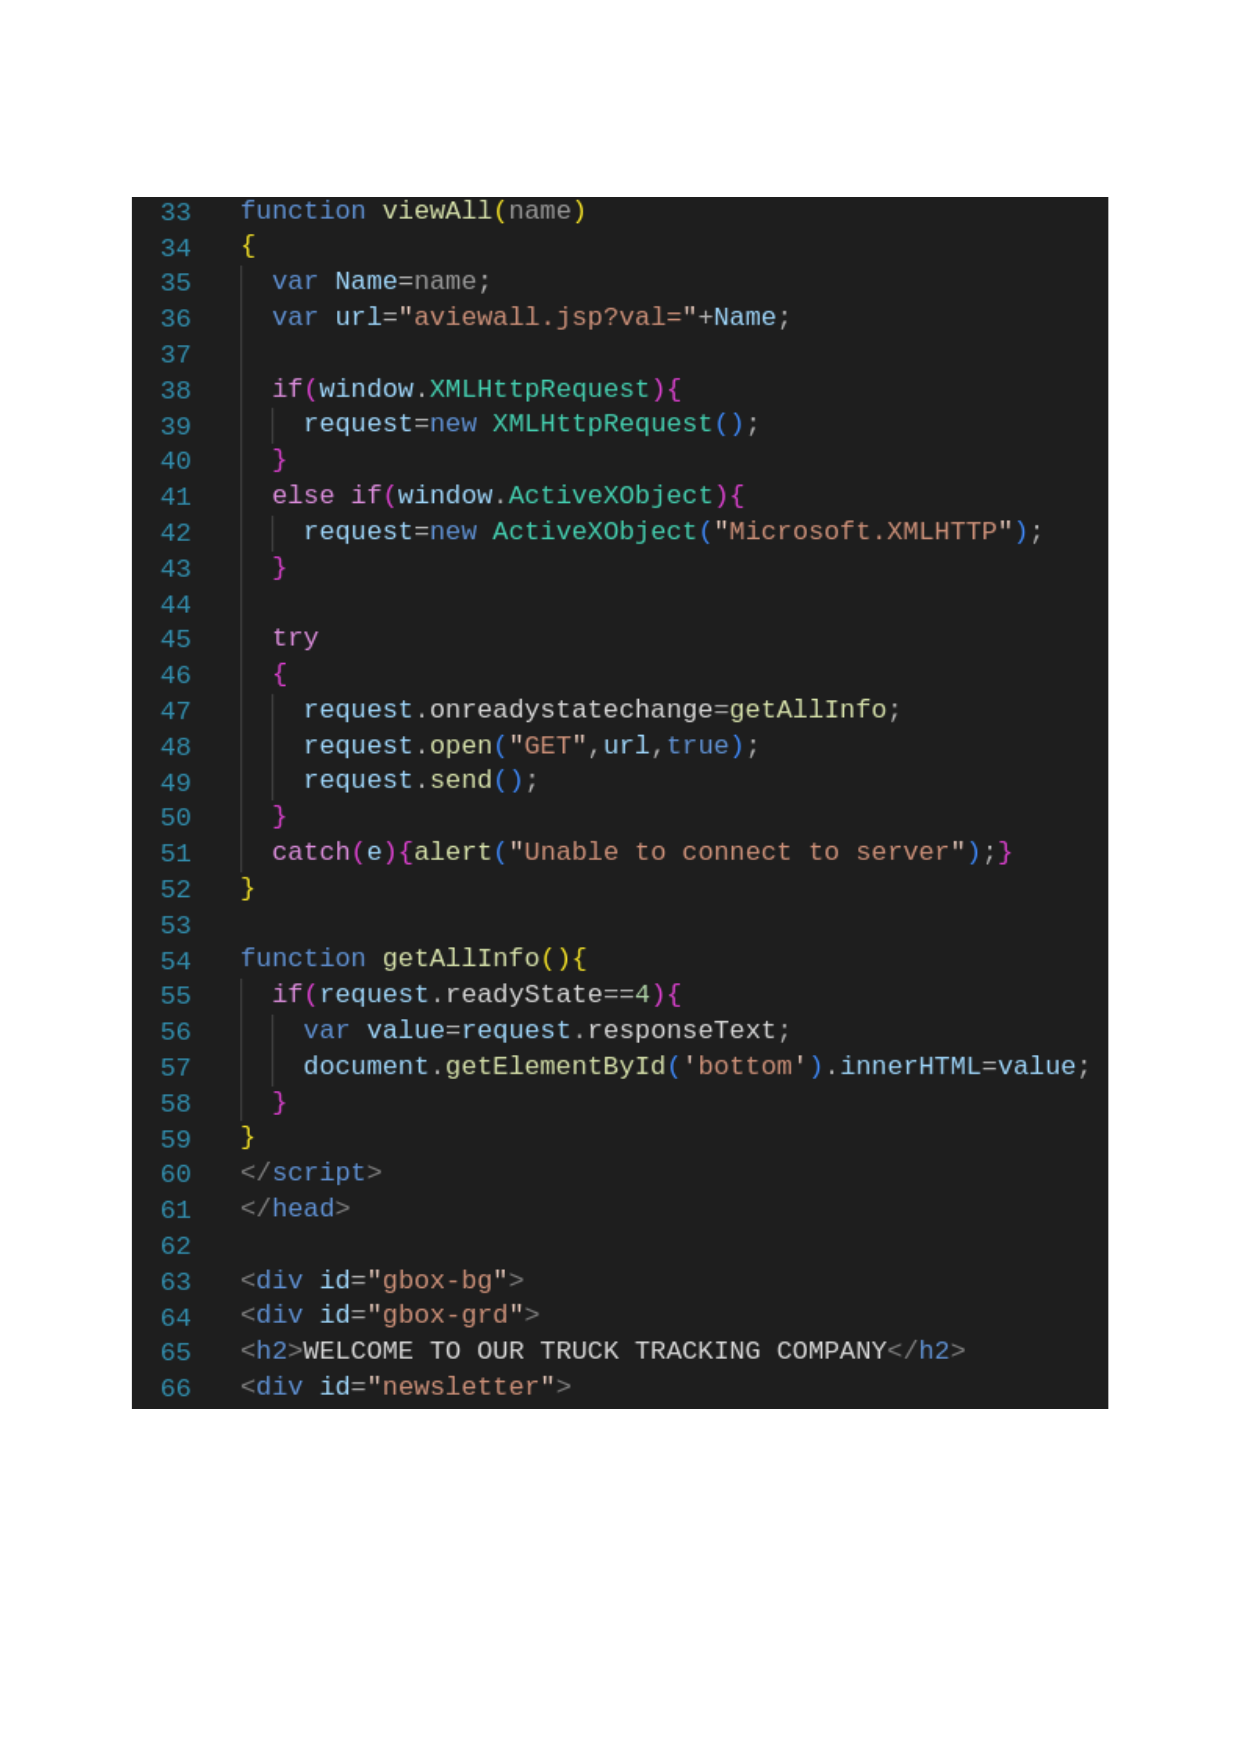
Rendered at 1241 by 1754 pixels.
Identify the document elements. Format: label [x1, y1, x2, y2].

picture [131, 197, 1109, 1409]
